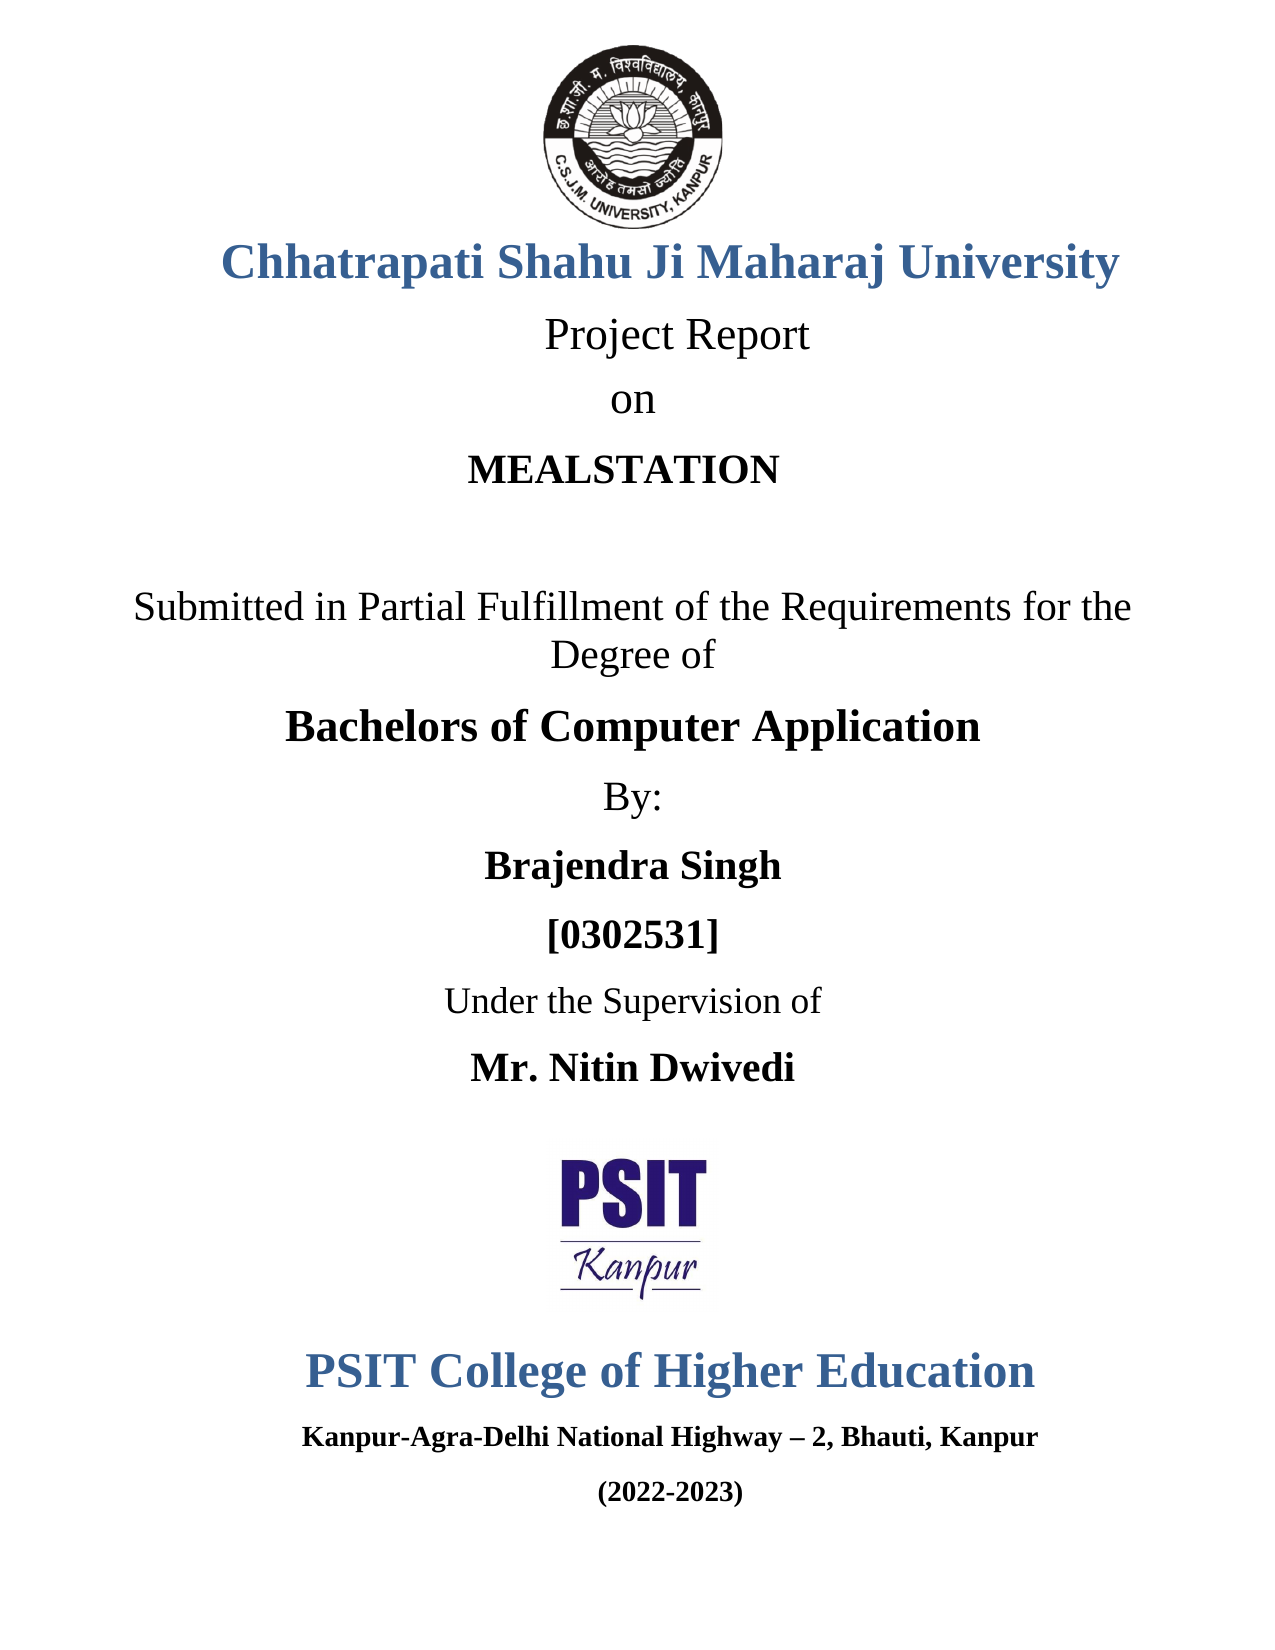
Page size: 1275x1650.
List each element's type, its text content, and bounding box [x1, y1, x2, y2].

picture [543, 45, 723, 229]
text Bachelors of Computer Application [122, 698, 1144, 751]
picture [546, 1138, 720, 1312]
text Brajendra Singh [122, 841, 1144, 888]
text Submitted in Partial Fulfillment of the Requirements for the Degree of [122, 582, 1144, 677]
text By: [122, 772, 1144, 820]
text PSIT College of Higher Education [122, 1341, 1219, 1398]
subtitle Chhatrapati Shahu Ji Maharaj University Project Report [122, 232, 1219, 361]
text Under the Supervision of [122, 978, 1144, 1021]
text (2022-2023) [122, 1474, 1219, 1507]
text on [122, 371, 1144, 423]
text MEALSTATION [47, 444, 1125, 492]
text [0302531] [122, 909, 1144, 957]
text Mr. Nitin Dwivedi [122, 1042, 1144, 1090]
text Kanpur-Agra-Delhi National Highway – 2, Bhauti, Kanpur [122, 1419, 1219, 1453]
